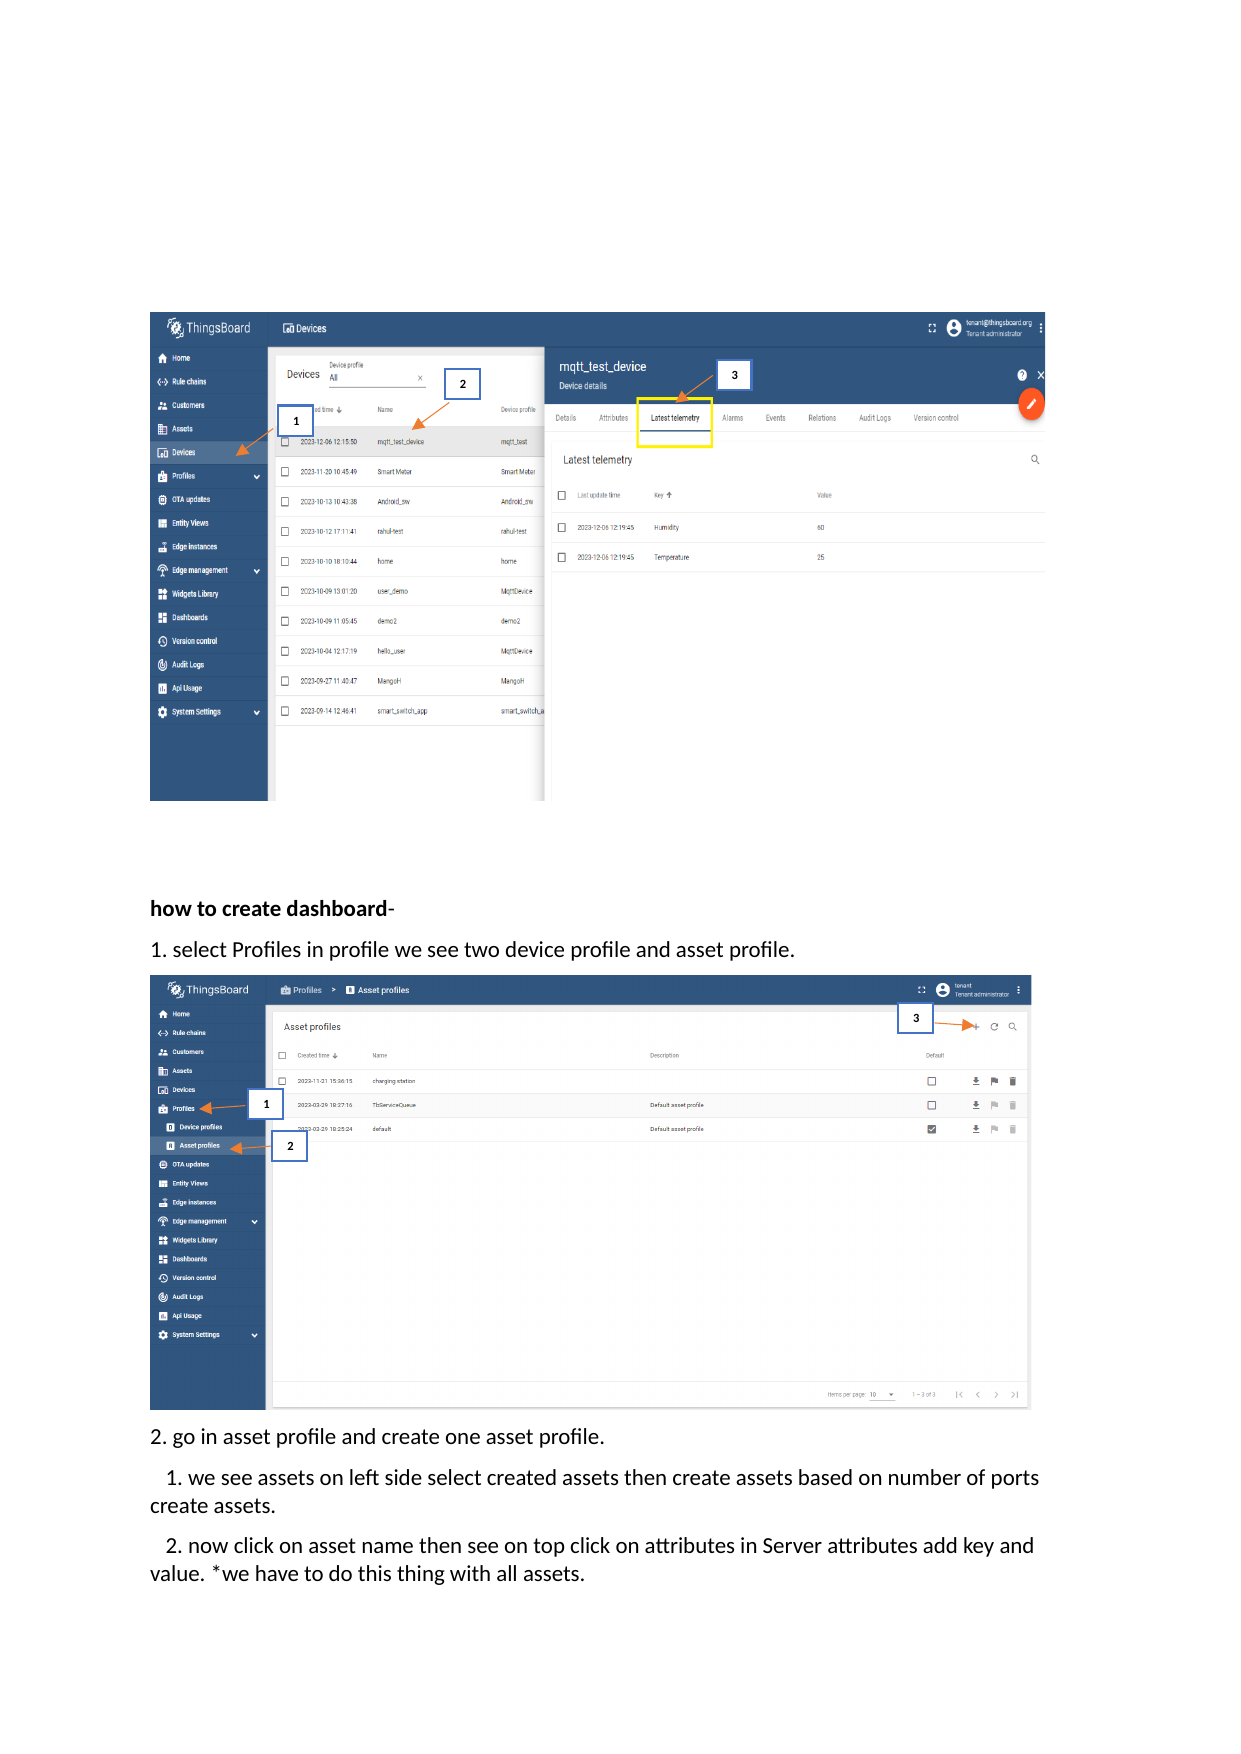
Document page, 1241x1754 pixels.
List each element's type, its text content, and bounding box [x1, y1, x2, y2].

text 1. we see assets on left side select created assets then create assets based on number of ports create assets. [150, 1463, 1090, 1519]
text how to create dashboard- [150, 894, 1090, 923]
text 2. go in asset profile and create one asset profile. [150, 1422, 1090, 1451]
picture [150, 312, 1046, 801]
picture [150, 975, 1032, 1410]
text 1. select Profiles in profile we see two device profile and asset profile. [150, 935, 1090, 963]
text 2. now click on asset name then see on top click on attributes in Server attributes add key and value. *we have to do this thing with all assets. [150, 1532, 1090, 1588]
